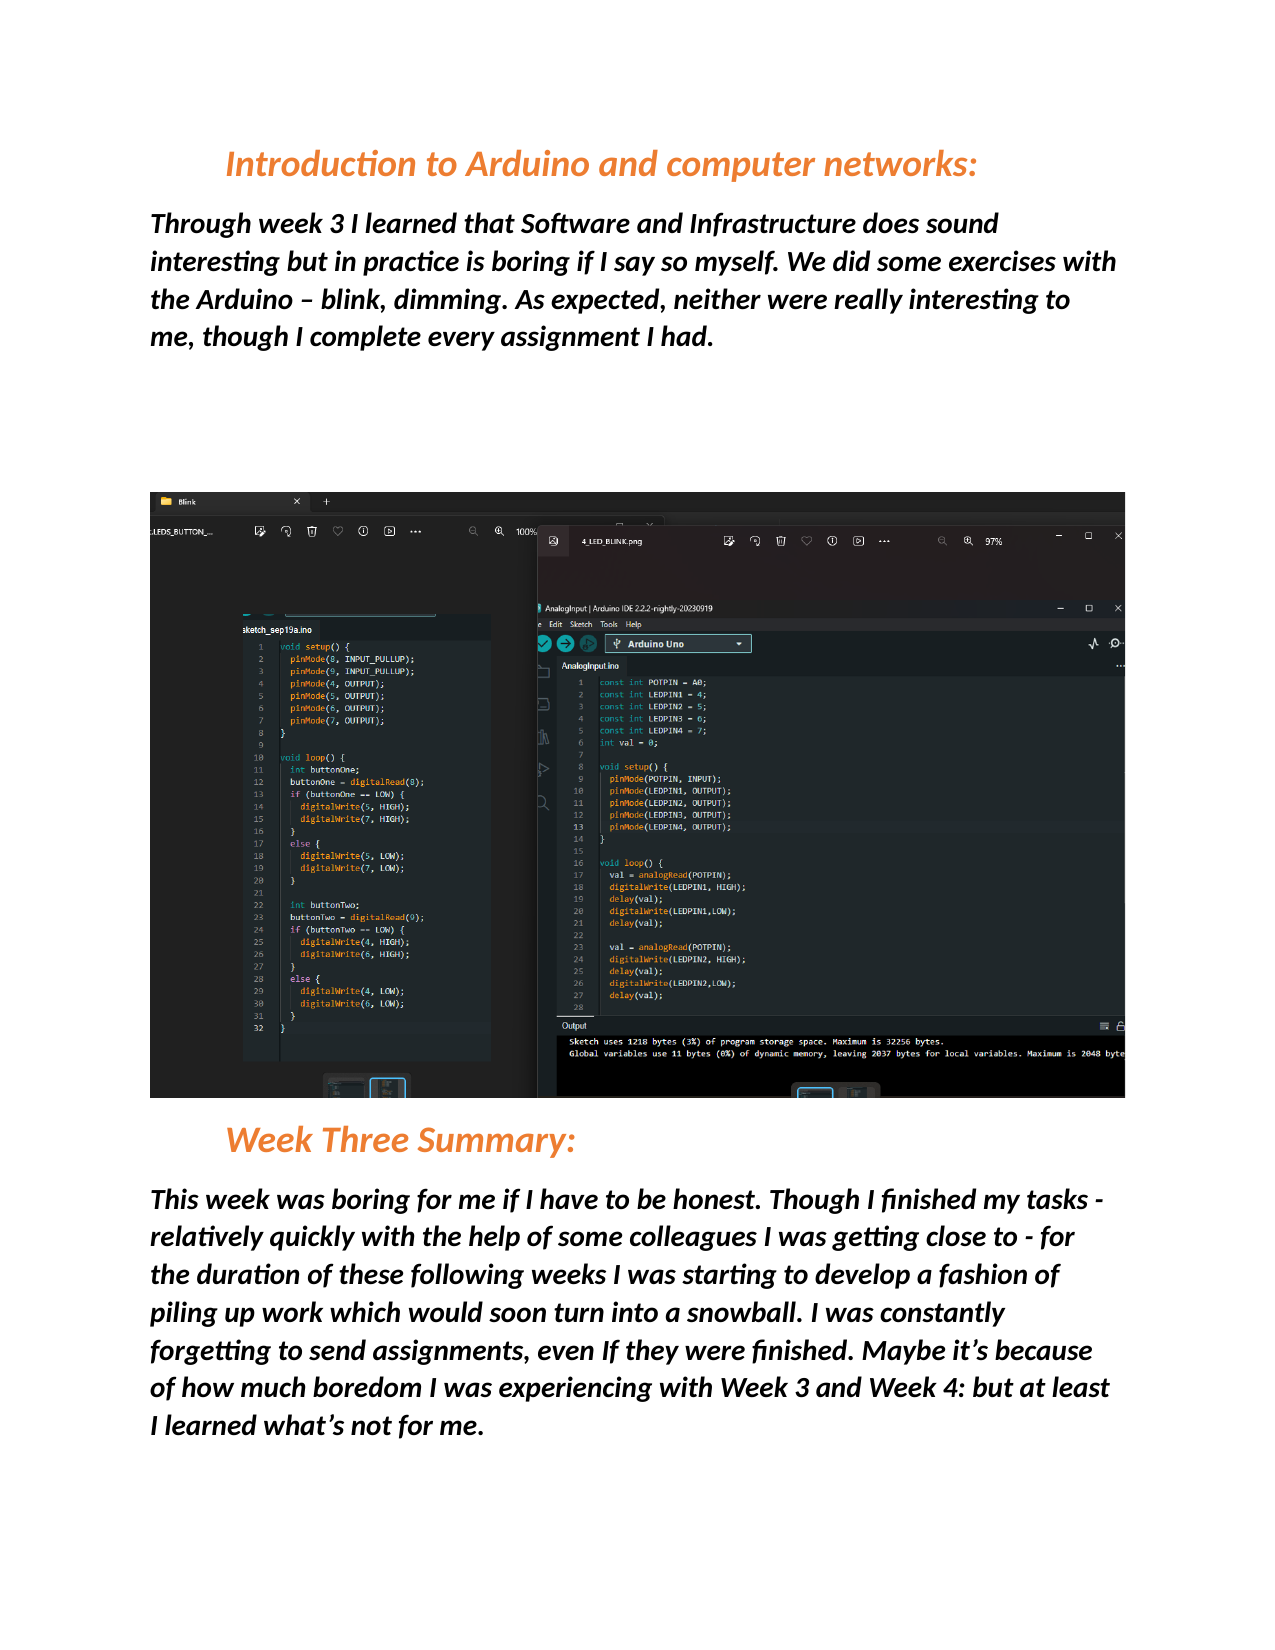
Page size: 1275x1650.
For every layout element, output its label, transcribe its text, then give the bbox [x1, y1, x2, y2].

list Week Three Summary: [225, 1116, 1125, 1161]
text This week was boring for me if I have to be honest. Though I finished my tasks -relatively quickly with the help of some colleagues I was getting close to - for the duration of these following weeks I was starting to develop a fashion of piling up work which would soon turn into a snowball. I was constantly forgetting to send assignments, even If they were finished. Maybe it’s because of how much boredom I was experiencing with Week 3 and Week 4: but at least I learned what’s not for me. [150, 1181, 1125, 1443]
text Through week 3 I learned that Software and Infrastructure does sound interesting but in practice is boring if I say so myself. We did some exercises with the Arduino – blink, dimming. As expected, neither were really interesting to me, though I complete every assignment I had. [150, 205, 1125, 354]
text Introduction to Arduino and computer networks: [150, 140, 1125, 186]
